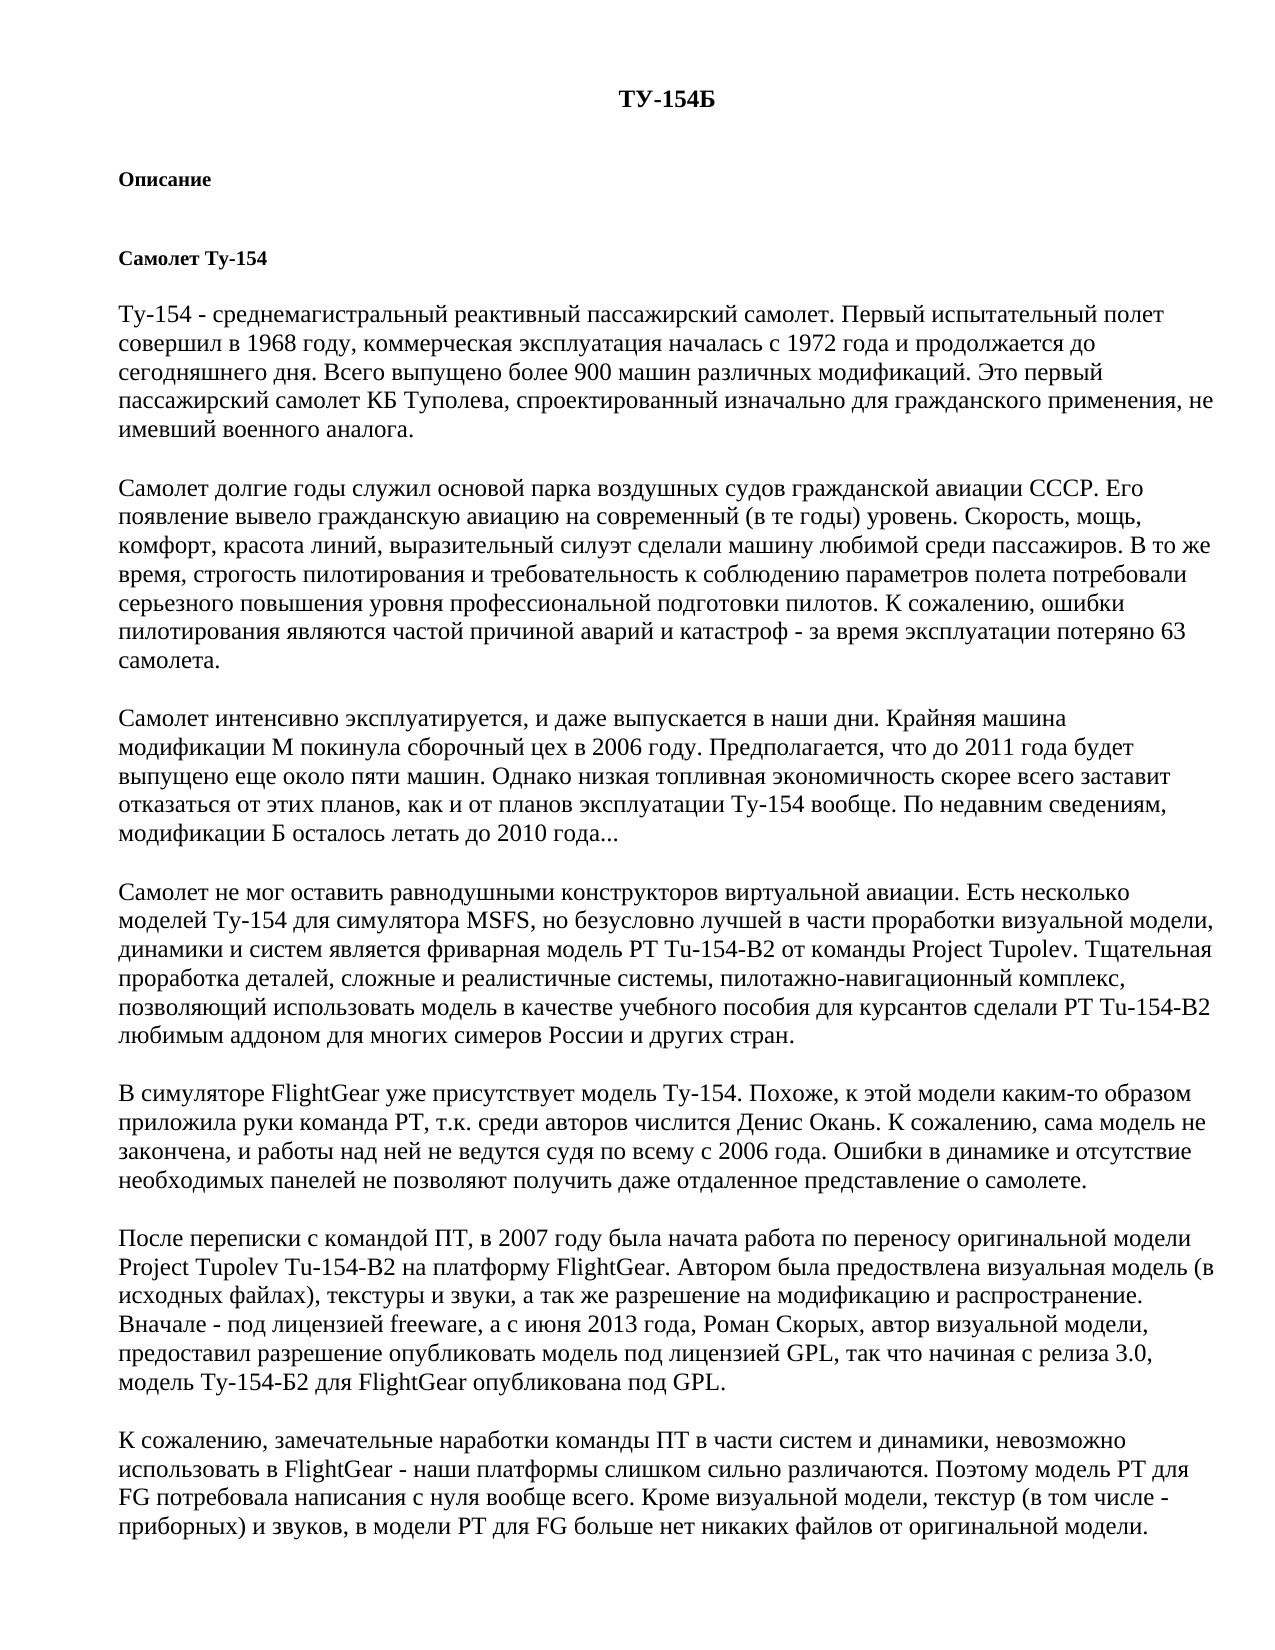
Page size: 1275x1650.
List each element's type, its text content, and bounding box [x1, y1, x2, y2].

text Самолет не мог оставить равнодушными конструкторов виртуальной авиации. Есть несколько моделей Ту-154 для симулятора MSFS, но безусловно лучшей в части проработки визуальной модели, динамики и систем является фриварная модель PT Tu-154-B2 от команды Project Tupolev. Тщательная проработка деталей, сложные и реалистичные системы, пилотажно-навигационный комплекс, позволяющий использовать модель в качестве учебного пособия для курсантов сделали PT Tu-154-B2 любимым аддоном для многих симеров России и других стран. [118, 877, 1216, 1049]
text Самолет долгие годы служил основой парка воздушных судов гражданской авиации СССР. Его появление вывело гражданскую авиацию на современный (в те годы) уровень. Скорость, мощь, комфорт, красота линий, выразительный силуэт сделали машину любимой среди пассажиров. В то же время, строгость пилотирования и требовательность к соблюдению параметров полета потребовали серьезного повышения уровня профессиональной подготовки пилотов. К сожалению, ошибки пилотирования являются частой причиной аварий и катастроф - за время эксплуатации потеряно 63 самолета. [118, 473, 1216, 674]
subtitle Описание [118, 167, 1216, 191]
subtitle ТУ-154Б [118, 84, 1216, 113]
subtitle Самолет Ту-154 [118, 246, 1216, 270]
text После переписки с командой ПТ, в 2007 году была начата работа по переносу оригинальной модели Project Tupolev Tu-154-B2 на платформу FlightGear. Автором была предоствлена визуальная модель (в исходных файлах), текстуры и звуки, а так же разрешение на модификацию и распространение. Вначале - под лицензией freeware, а с июня 2013 года, Роман Скорых, автор визуальной модели, предоставил разрешение опубликовать модель под лицензией GPL, так что начиная с релиза 3.0, модель Ту-154-Б2 для FlightGear опубликована под GPL. [118, 1223, 1216, 1396]
text В симуляторе FlightGear уже присутствует модель Ту-154. Похоже, к этой модели каким-то образом приложила руки команда PT, т.к. среди авторов числится Денис Окань. К сожалению, сама модель не закончена, и работы над ней не ведутся судя по всему с 2006 года. Ошибки в динамике и отсутствие необходимых панелей не позволяют получить даже отдаленное представление о самолете. [118, 1078, 1216, 1193]
text К сожалению, замечательные наработки команды ПТ в части систем и динамики, невозможно использовать в FlightGear - наши платформы слишком сильно различаются. Поэтому модель PT для FG потребовала написания с нуля вообще всего. Кроме визуальной модели, текстур (в том числе - приборных) и звуков, в модели PT для FG больше нет никаких файлов от оригинальной модели. [118, 1425, 1216, 1540]
text Самолет интенсивно эксплуатируется, и даже выпускается в наши дни. Крайняя машина модификации М покинула сборочный цех в 2006 году. Предполагается, что до 2011 года будет выпущено еще около пяти машин. Однако низкая топливная экономичность скорее всего заставит отказаться от этих планов, как и от планов эксплуатации Ту-154 вообще. По недавним сведениям, модификации Б осталось летать до 2010 года... [118, 703, 1216, 847]
text Ту-154 - среднемагистральный реактивный пассажирский самолет. Первый испытательный полет совершил в 1968 году, коммерческая эксплуатация началась с 1972 года и продолжается до сегодняшнего дня. Всего выпущено более 900 машин различных модификаций. Это первый пассажирский самолет КБ Туполева, спроектированный изначально для гражданского применения, не имевший военного аналога. [118, 299, 1216, 443]
